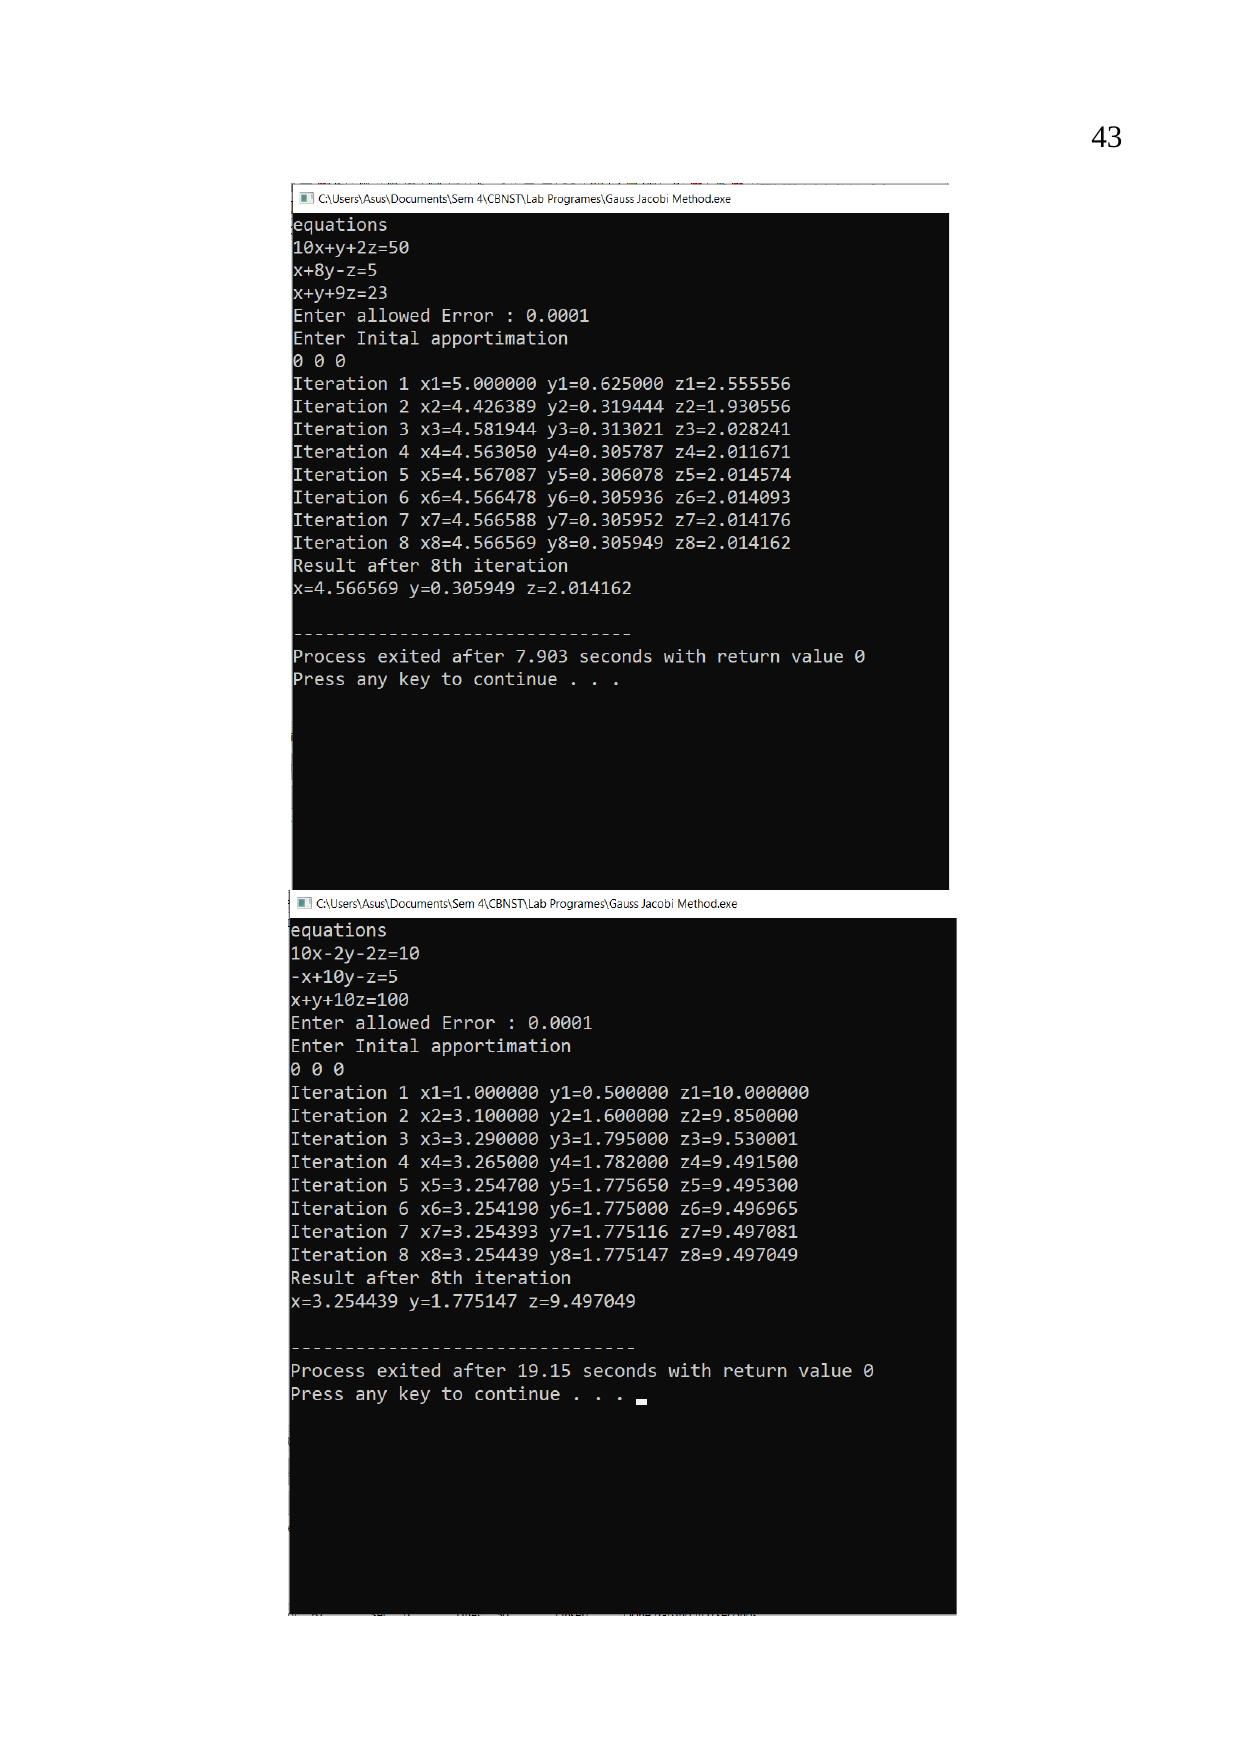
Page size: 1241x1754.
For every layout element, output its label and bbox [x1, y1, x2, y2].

picture [288, 183, 449, 1616]
